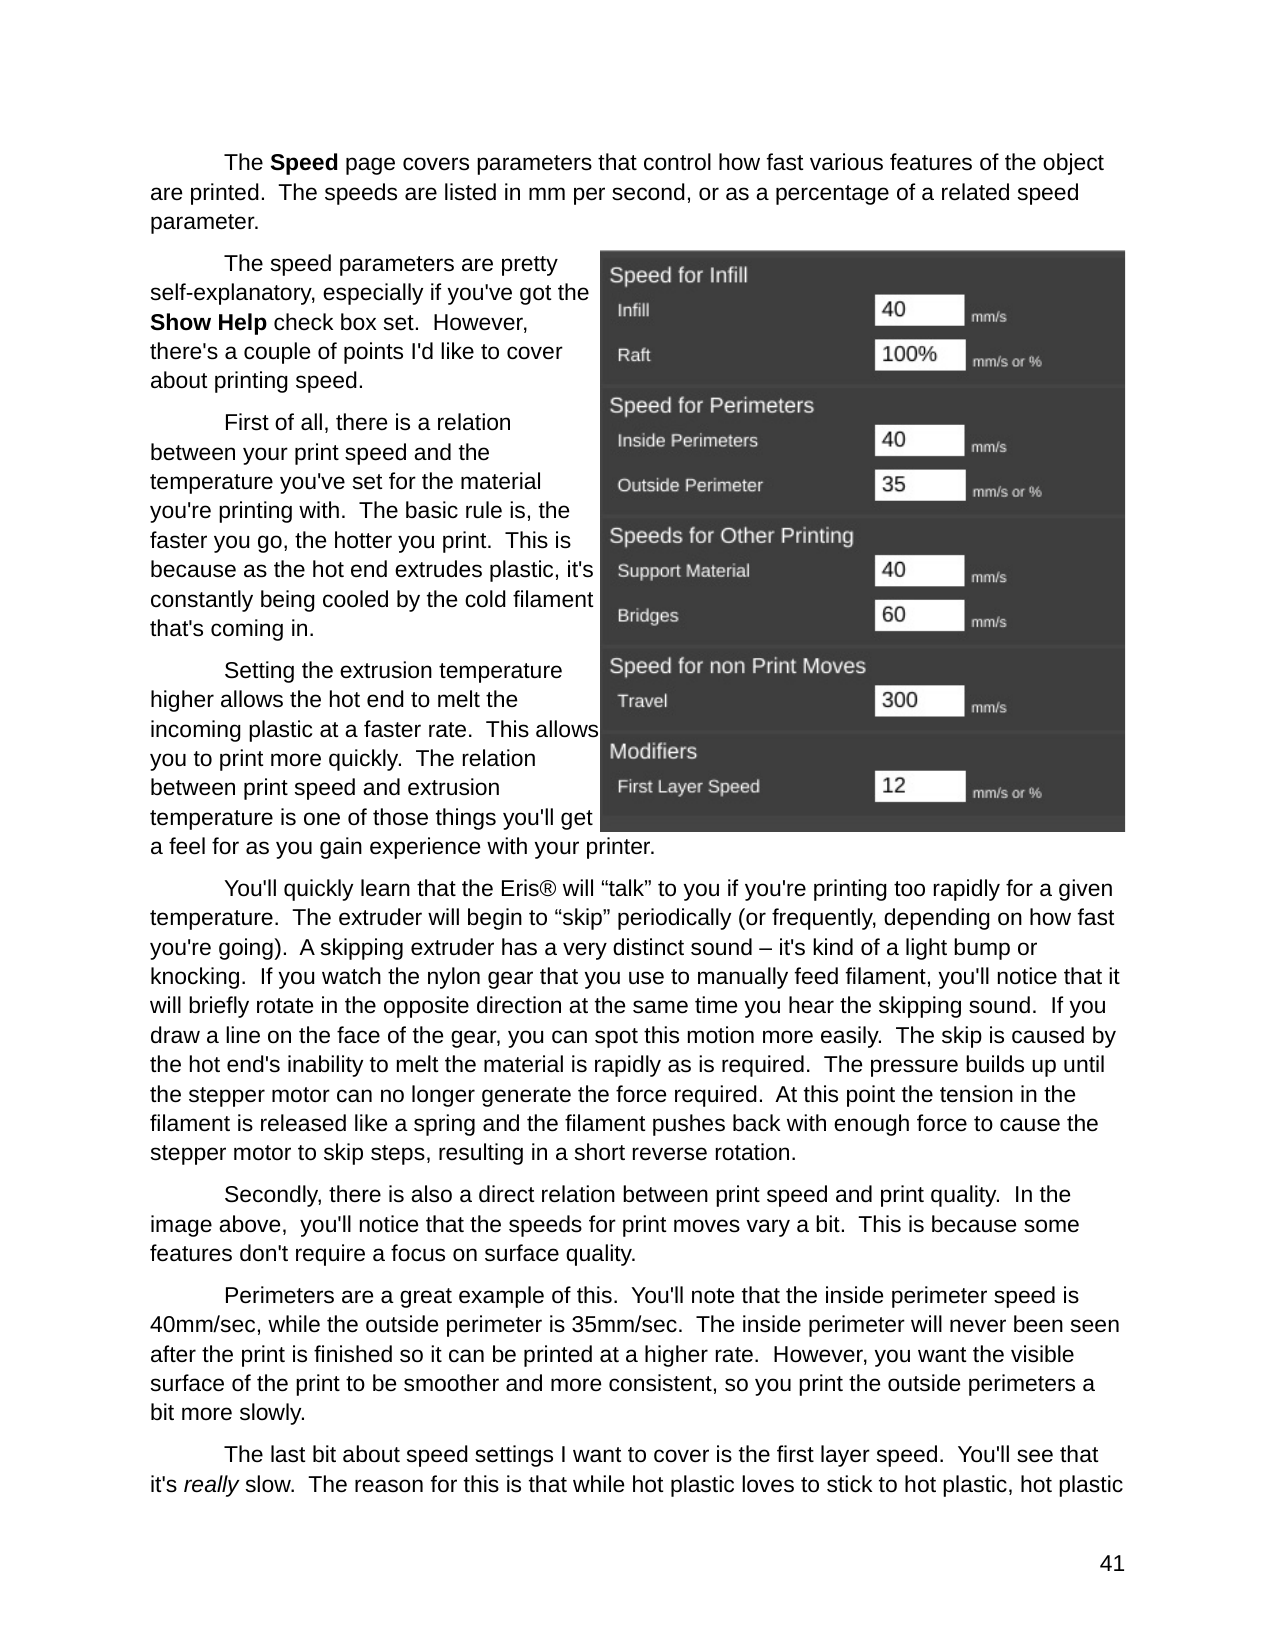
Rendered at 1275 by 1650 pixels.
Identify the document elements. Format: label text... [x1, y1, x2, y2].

subtitle First of all, there is a relation between your print speed and the temperature you've set for the material you're printing with. The basic rule is, the faster you go, the hotter you print. This is because as the hot end extrudes plastic, it's constantly being cooled by the cold filament that's coming in. [150, 410, 600, 641]
picture [600, 250, 1125, 832]
subtitle Perimeters are a great example of this. You'll note that the inside perimeter speed is 40mm/sec, while the outside perimeter is 35mm/sec. The inside perimeter will never been seen after the print is finished so it can be printed at a higher rate. However, you want the visible surface of the print to be smoother and more consistent, so you print the outside perimeters a bit more slowly. [150, 1282, 1125, 1426]
subtitle The last bit about speed settings I want to cover is the first layer speed. You'll see that it's really slow. The reason for this is that while hot plastic loves to stick to hot plastic, hot plastic [150, 1442, 1125, 1497]
subtitle You'll quickly learn that the Eris® will “talk” to you if you're printing too rapidly for a given temperature. The extruder will begin to “skip” periodically (or frequently, depending on how fast you're going). A skipping extruder has a very distinct sound – it's kind of a light bump or knocking. If you watch the nylon gear that you use to manually feed filament, you'll notice that it will briefly rotate in the opposite direction at the same time you hear the skipping sound. If you draw a line on the face of the gear, you can spot this motion more easily. The skip is caused by the hot end's inability to melt the material is rapidly as is required. The pressure builds up until the stepper motor can no longer generate the force required. At this point the tension in the filament is released like a spring and the filament pushes back with enough force to cause the stepper motor to skip steps, resulting in a short reverse rotation. [150, 876, 1125, 1166]
subtitle The Speed page covers parameters that control how fast various features of the object are printed. The speeds are listed in mm per second, or as a percentage of a related speed parameter. [150, 150, 1125, 234]
subtitle The speed parameters are pretty self-explanatory, especially if you've got the Show Help check box set. However, there's a couple of points I'd like to cover about printing speed. [150, 251, 600, 394]
subtitle Secondly, there is also a direct relation between print speed and print quality. In the image above, you'll notice that the speeds for print moves vary a bit. This is because some features don't require a focus on surface quality. [150, 1182, 1125, 1266]
subtitle Setting the extrusion temperature higher allows the hot end to melt the incoming plastic at a faster rate. This allows you to print more quickly. The relation between print speed and extrusion temperature is one of those things you'll get a feel for as you gain experience with your printer. [150, 657, 1125, 859]
